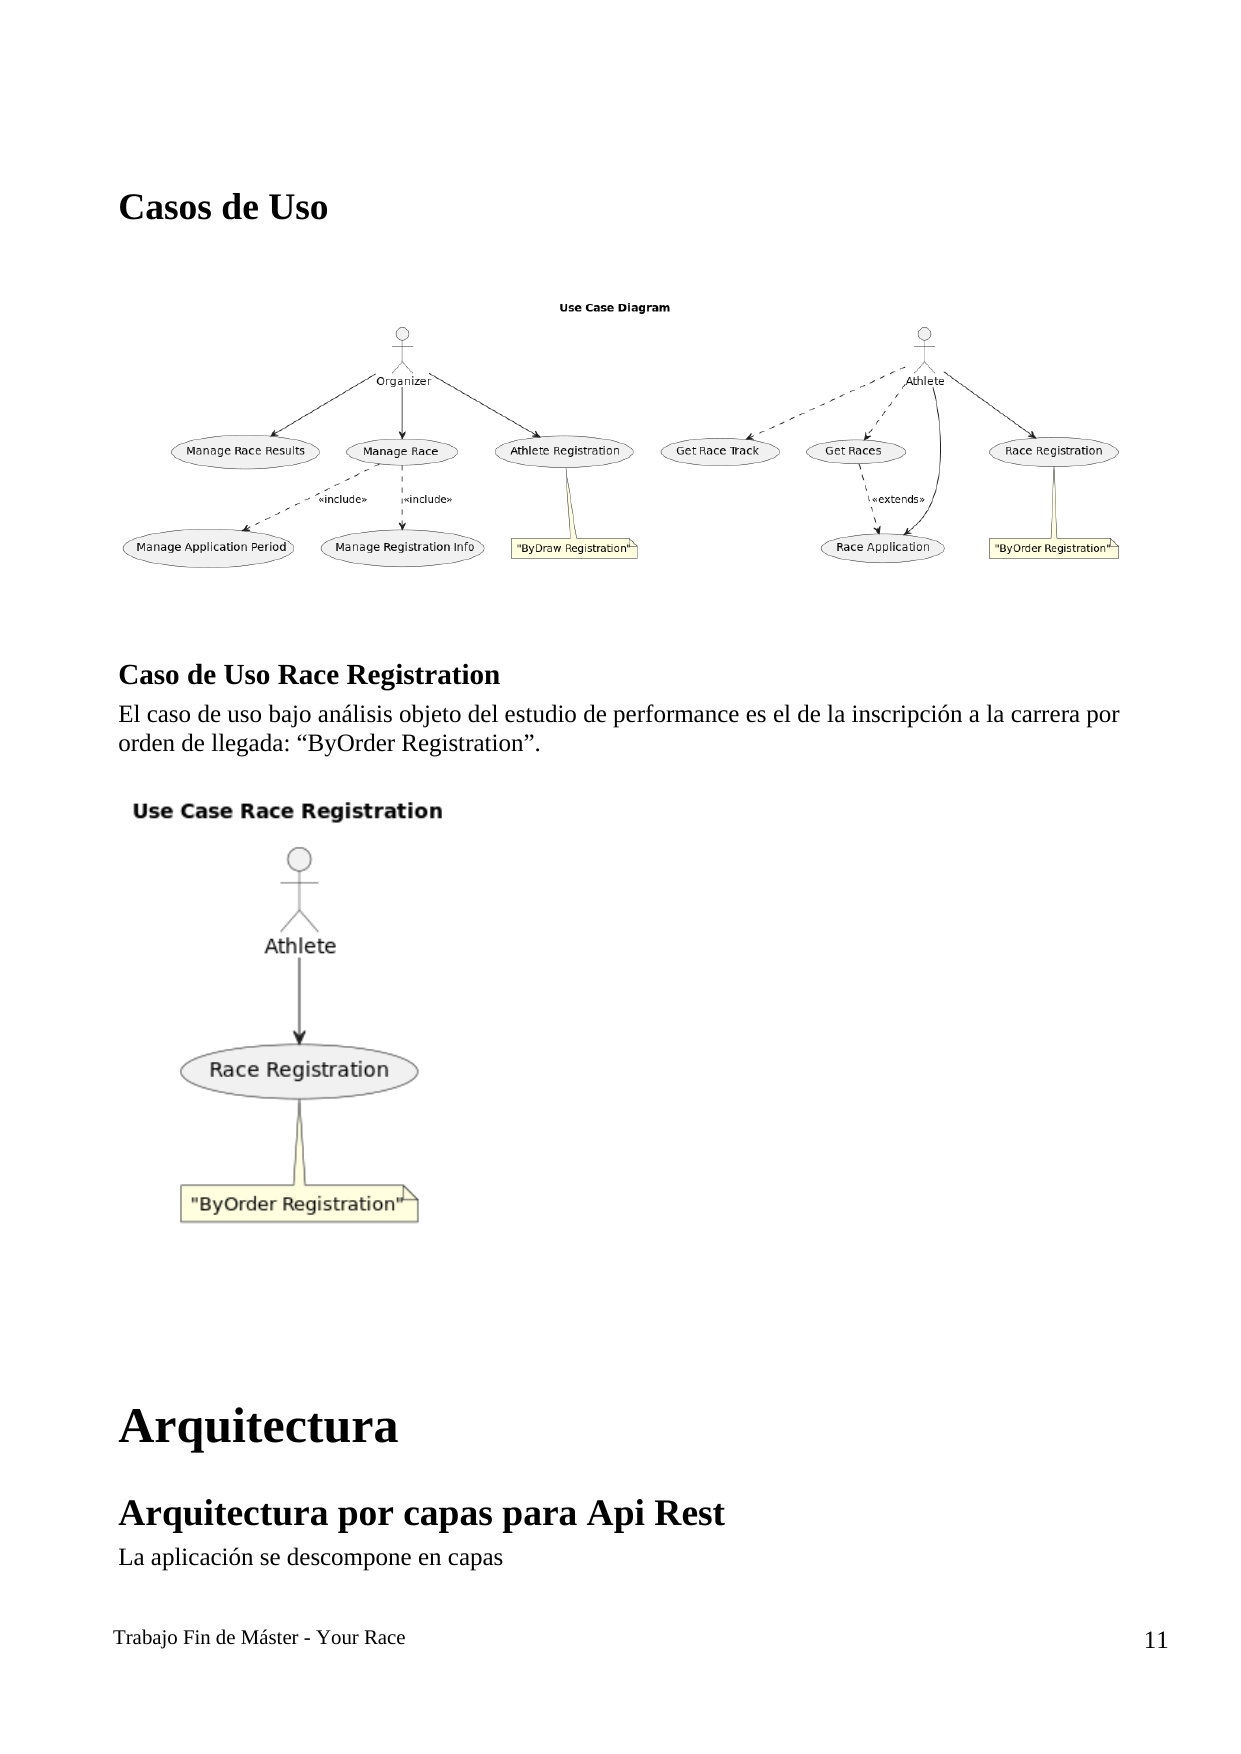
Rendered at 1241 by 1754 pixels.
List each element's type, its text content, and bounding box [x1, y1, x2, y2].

picture [118, 293, 1123, 571]
text El caso de uso bajo análisis objeto del estudio de performance es el de la inscripción a la carrera por orden de llegada: “ByOrder Registration”. [118, 699, 1122, 756]
subtitle Caso de Uso Race Registration [118, 657, 1122, 691]
picture [118, 785, 474, 1231]
subtitle Casos de Uso [118, 184, 1122, 227]
subtitle Arquitectura [118, 1396, 1122, 1453]
text La aplicación se descompone en capas [118, 1542, 1122, 1571]
subtitle Arquitectura por capas para Api Rest [118, 1491, 1122, 1534]
